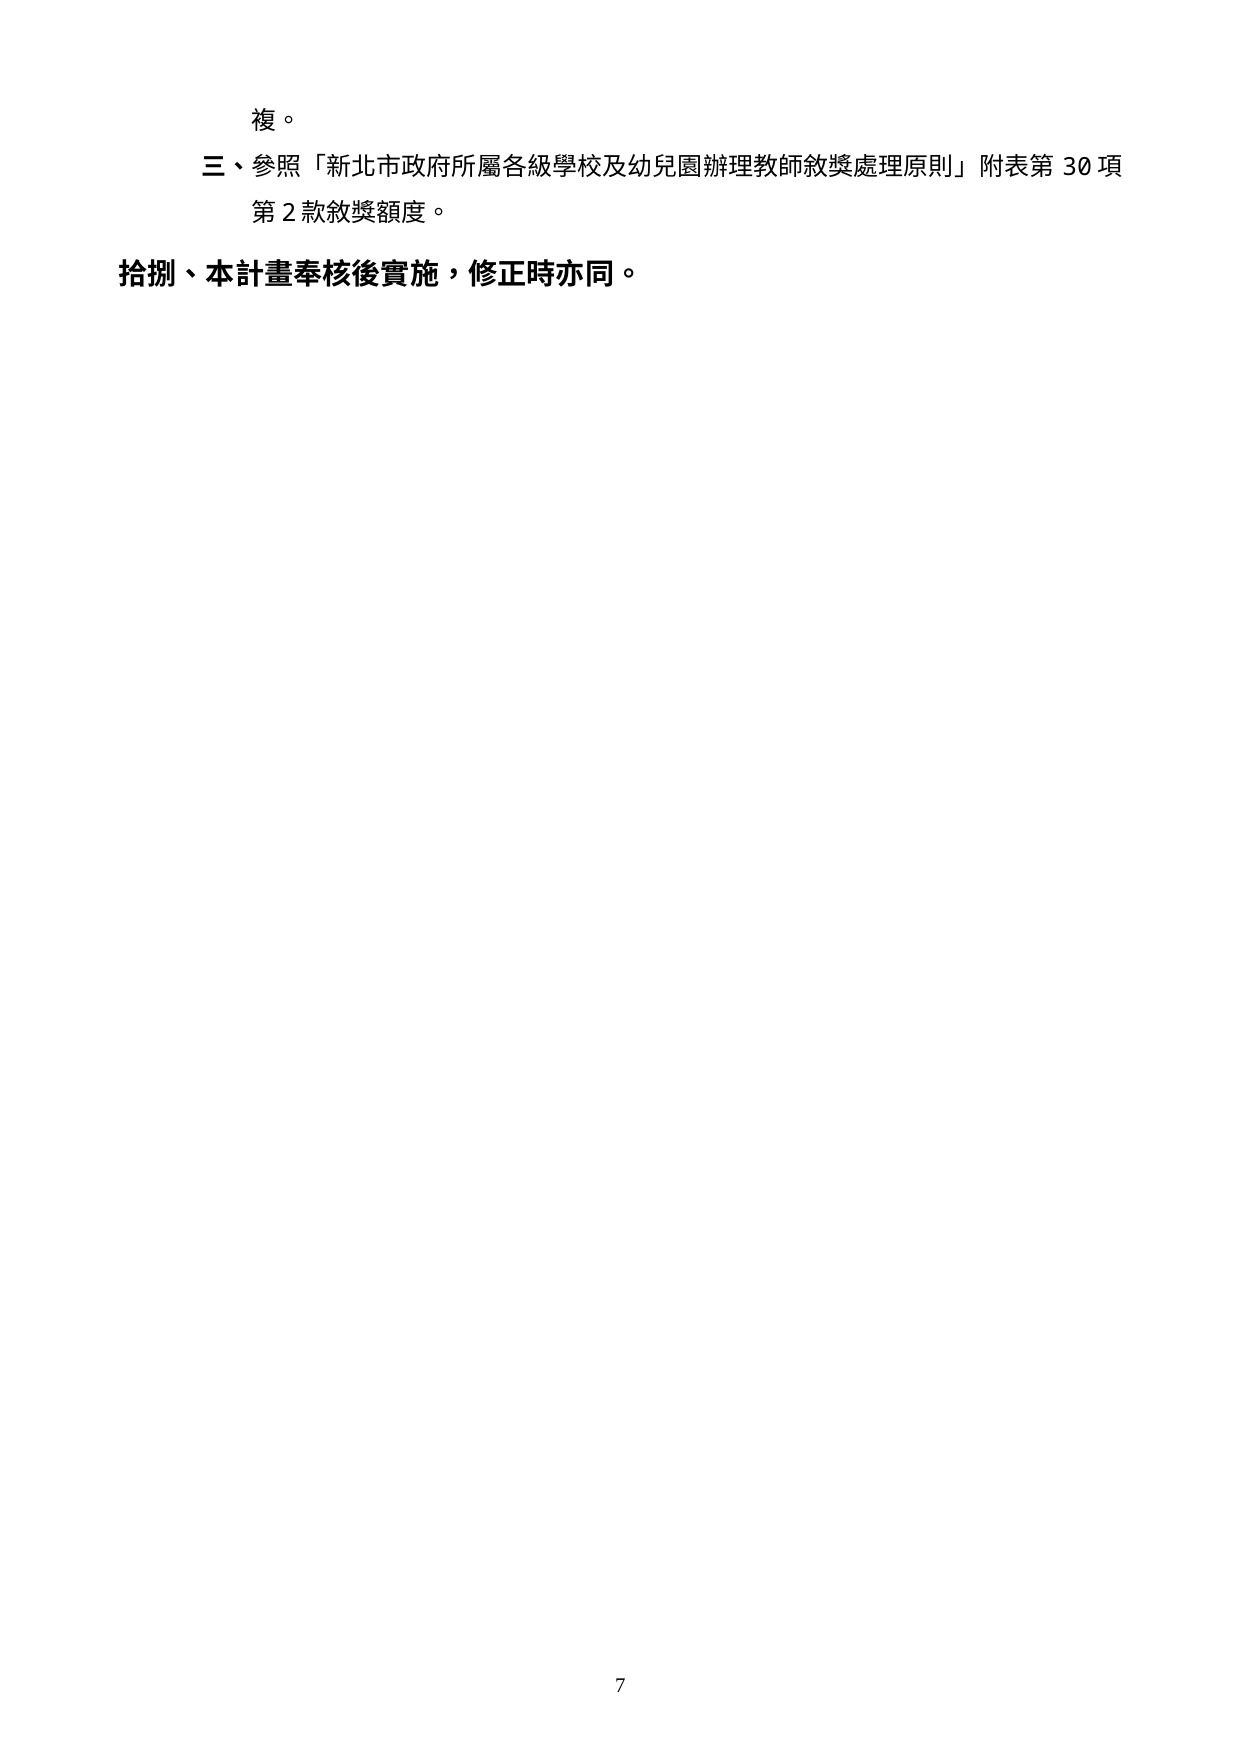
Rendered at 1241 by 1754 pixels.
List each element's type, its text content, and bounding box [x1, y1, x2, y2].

list 英速魔法學院3校區承辦人員，主辦人員1人嘉獎2次，其他協辦人員嘉獎1次以5人為限，授課老師每學期嘉獎1次，授課老師與行政人員之敘獎不得重複。 [201, 93, 1122, 139]
list 參照「新北市政府所屬各級學校及幼兒園辦理教師敘獎處理原則」附表第30項第2款敘獎額度。 [201, 139, 1122, 230]
text 拾捌、本計畫奉核後實施，修正時亦同。 [118, 230, 1122, 293]
